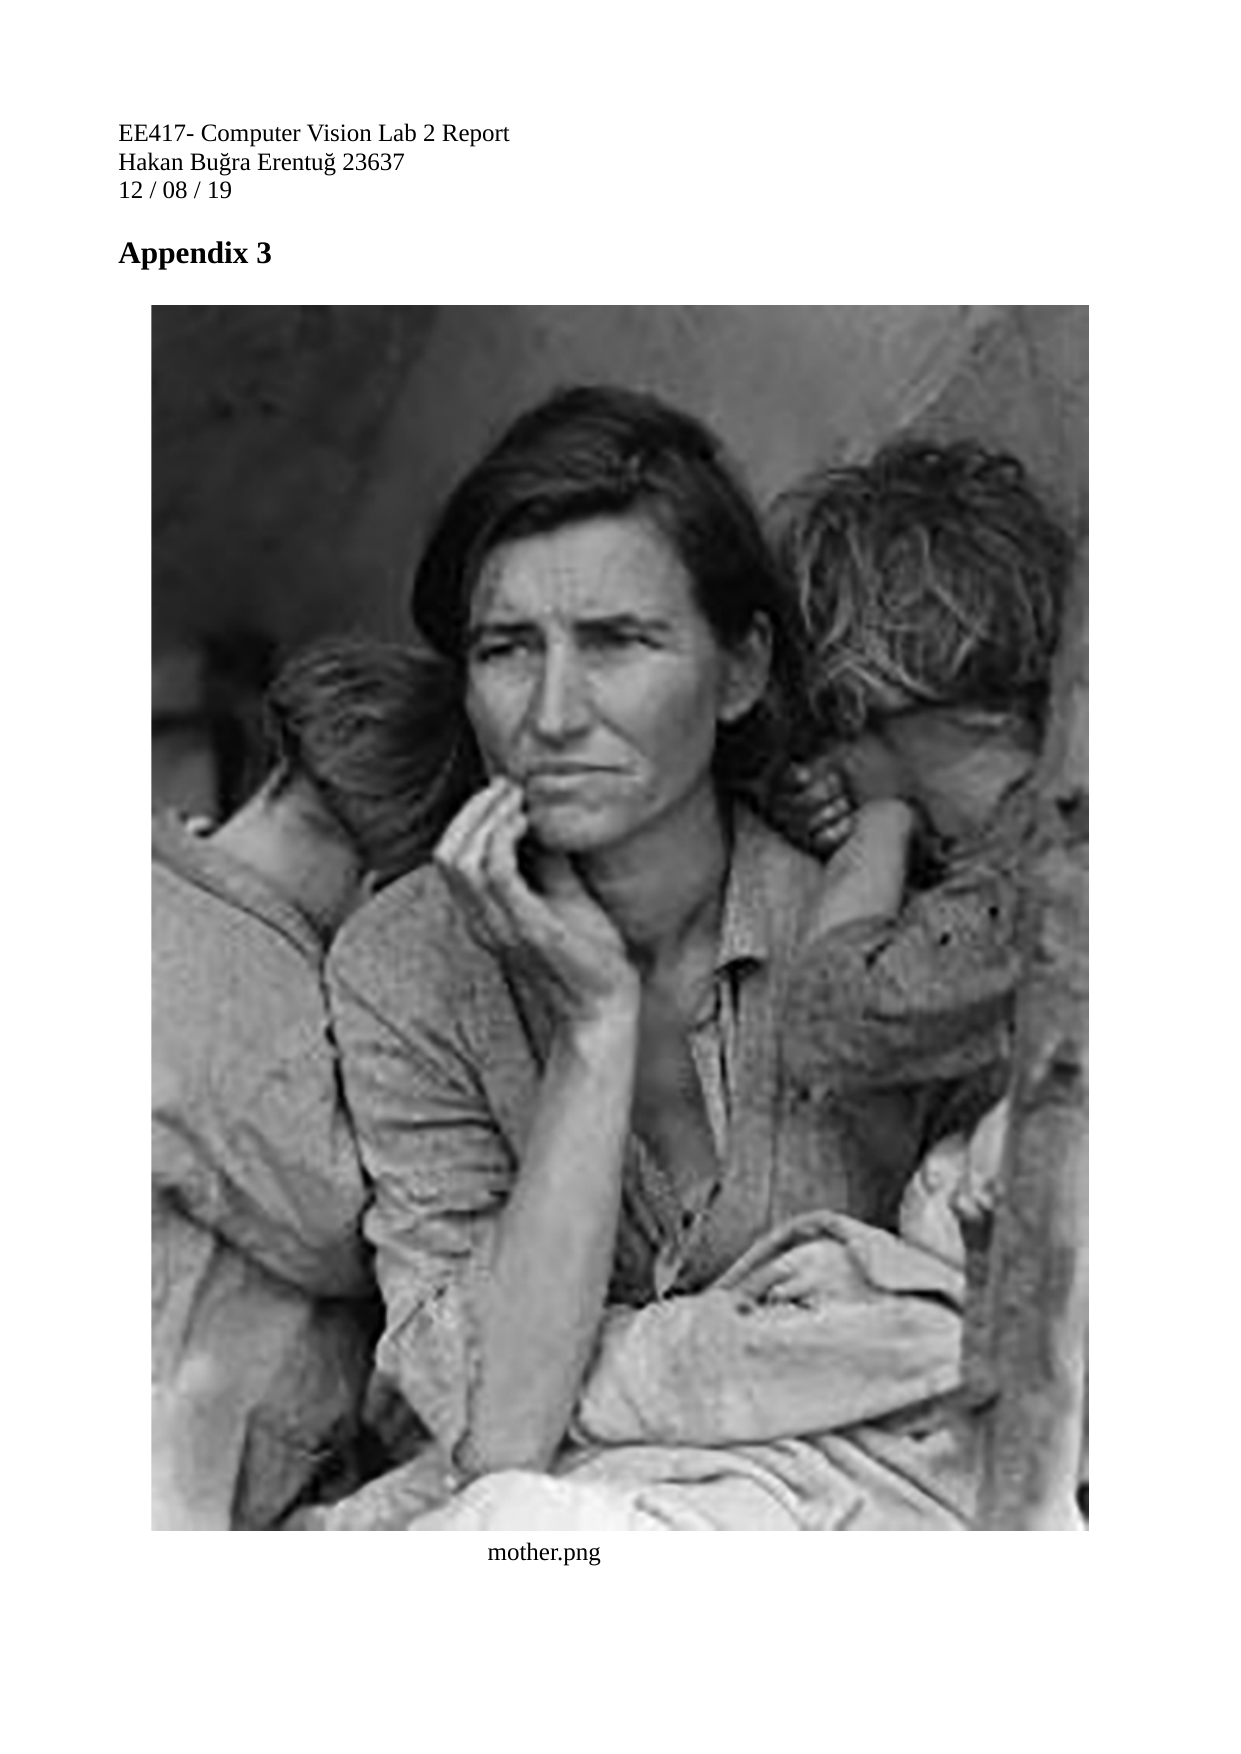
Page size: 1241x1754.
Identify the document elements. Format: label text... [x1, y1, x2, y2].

text Appendix 3 [118, 234, 1122, 270]
picture [151, 305, 1089, 1531]
text mother.png [118, 306, 1122, 1567]
